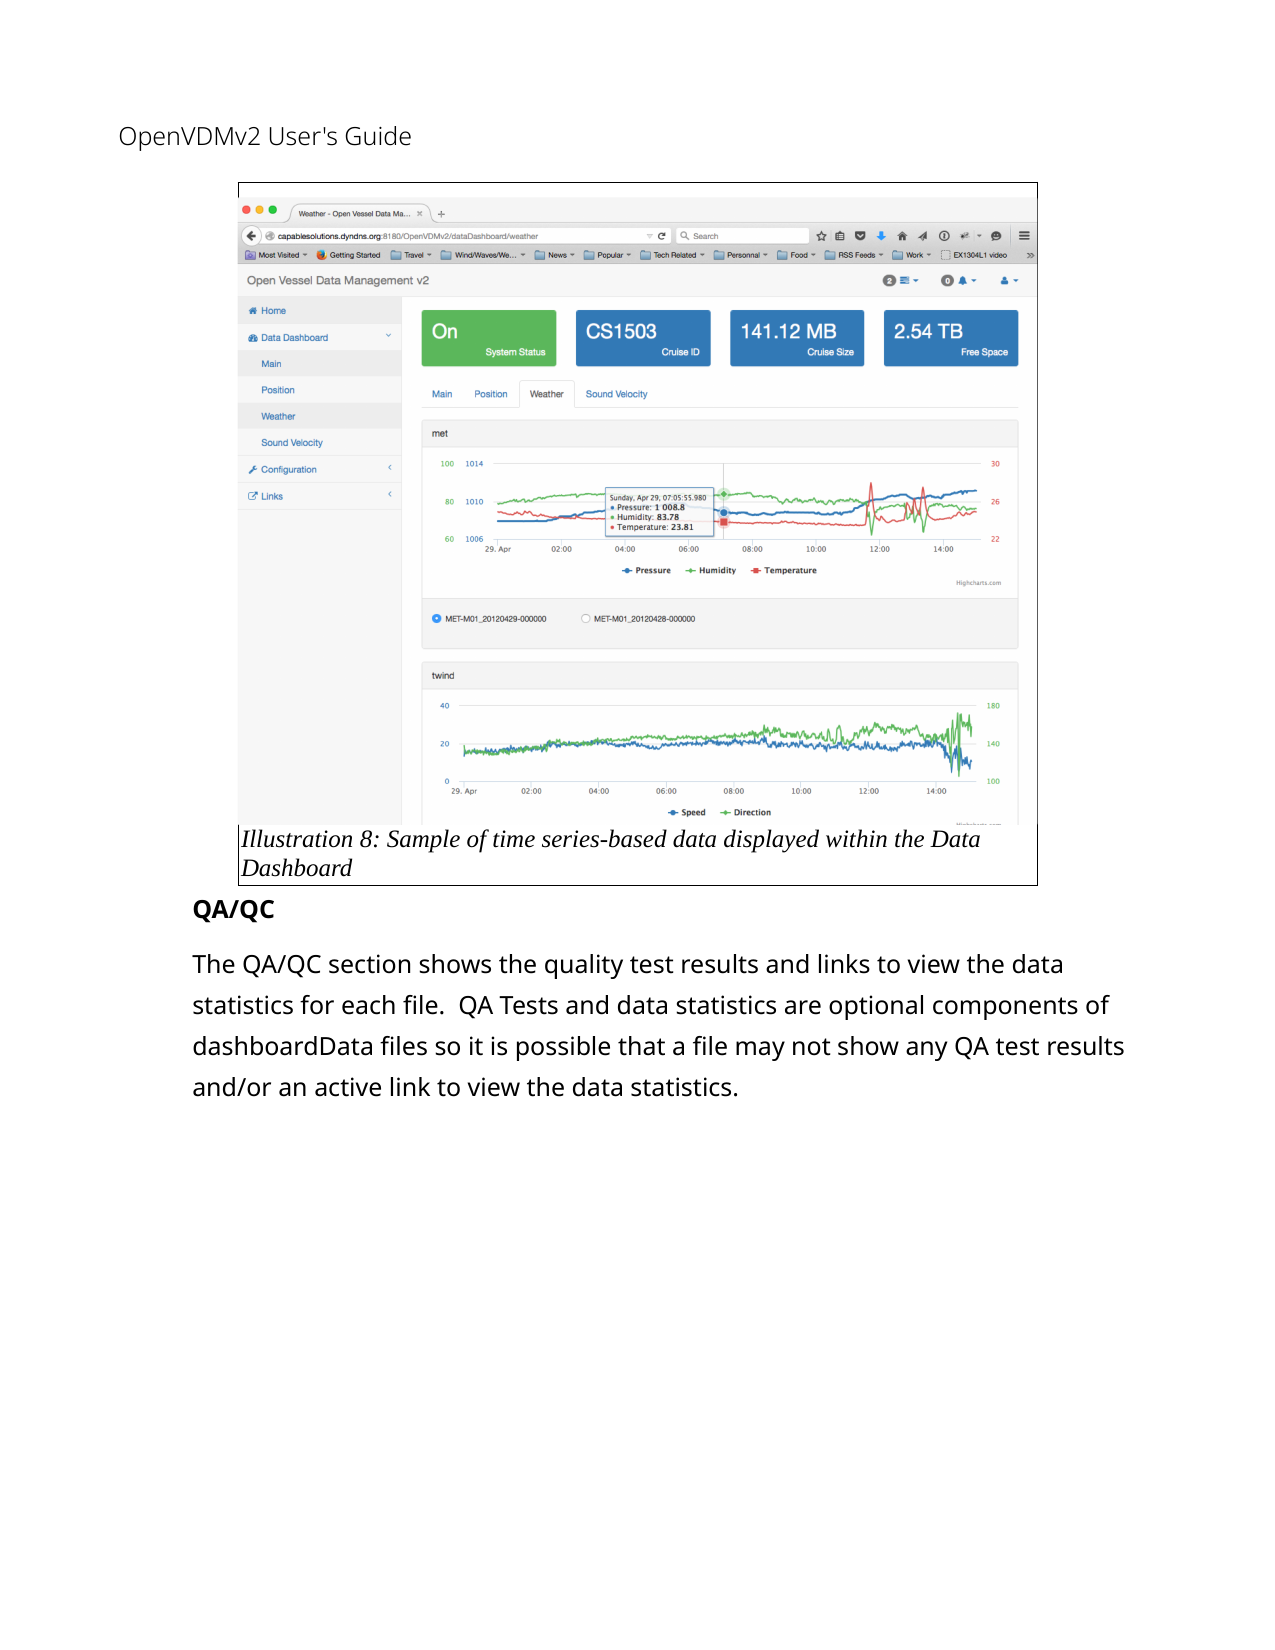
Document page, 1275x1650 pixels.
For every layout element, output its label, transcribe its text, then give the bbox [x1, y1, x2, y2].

picture [237, 197, 1038, 825]
text The QA/QC section shows the quality test results and links to view the data statistics for each file. QA Tests and data statistics are optional components of dashboardData files so it is possible that a file may not show any QA test results and/or an active link to view the data statistics. [192, 947, 1157, 1104]
text Illustration 8: Sample of time series-based data displayed within the Data Dashboard [241, 825, 1034, 882]
text QA/QC [192, 780, 1157, 926]
